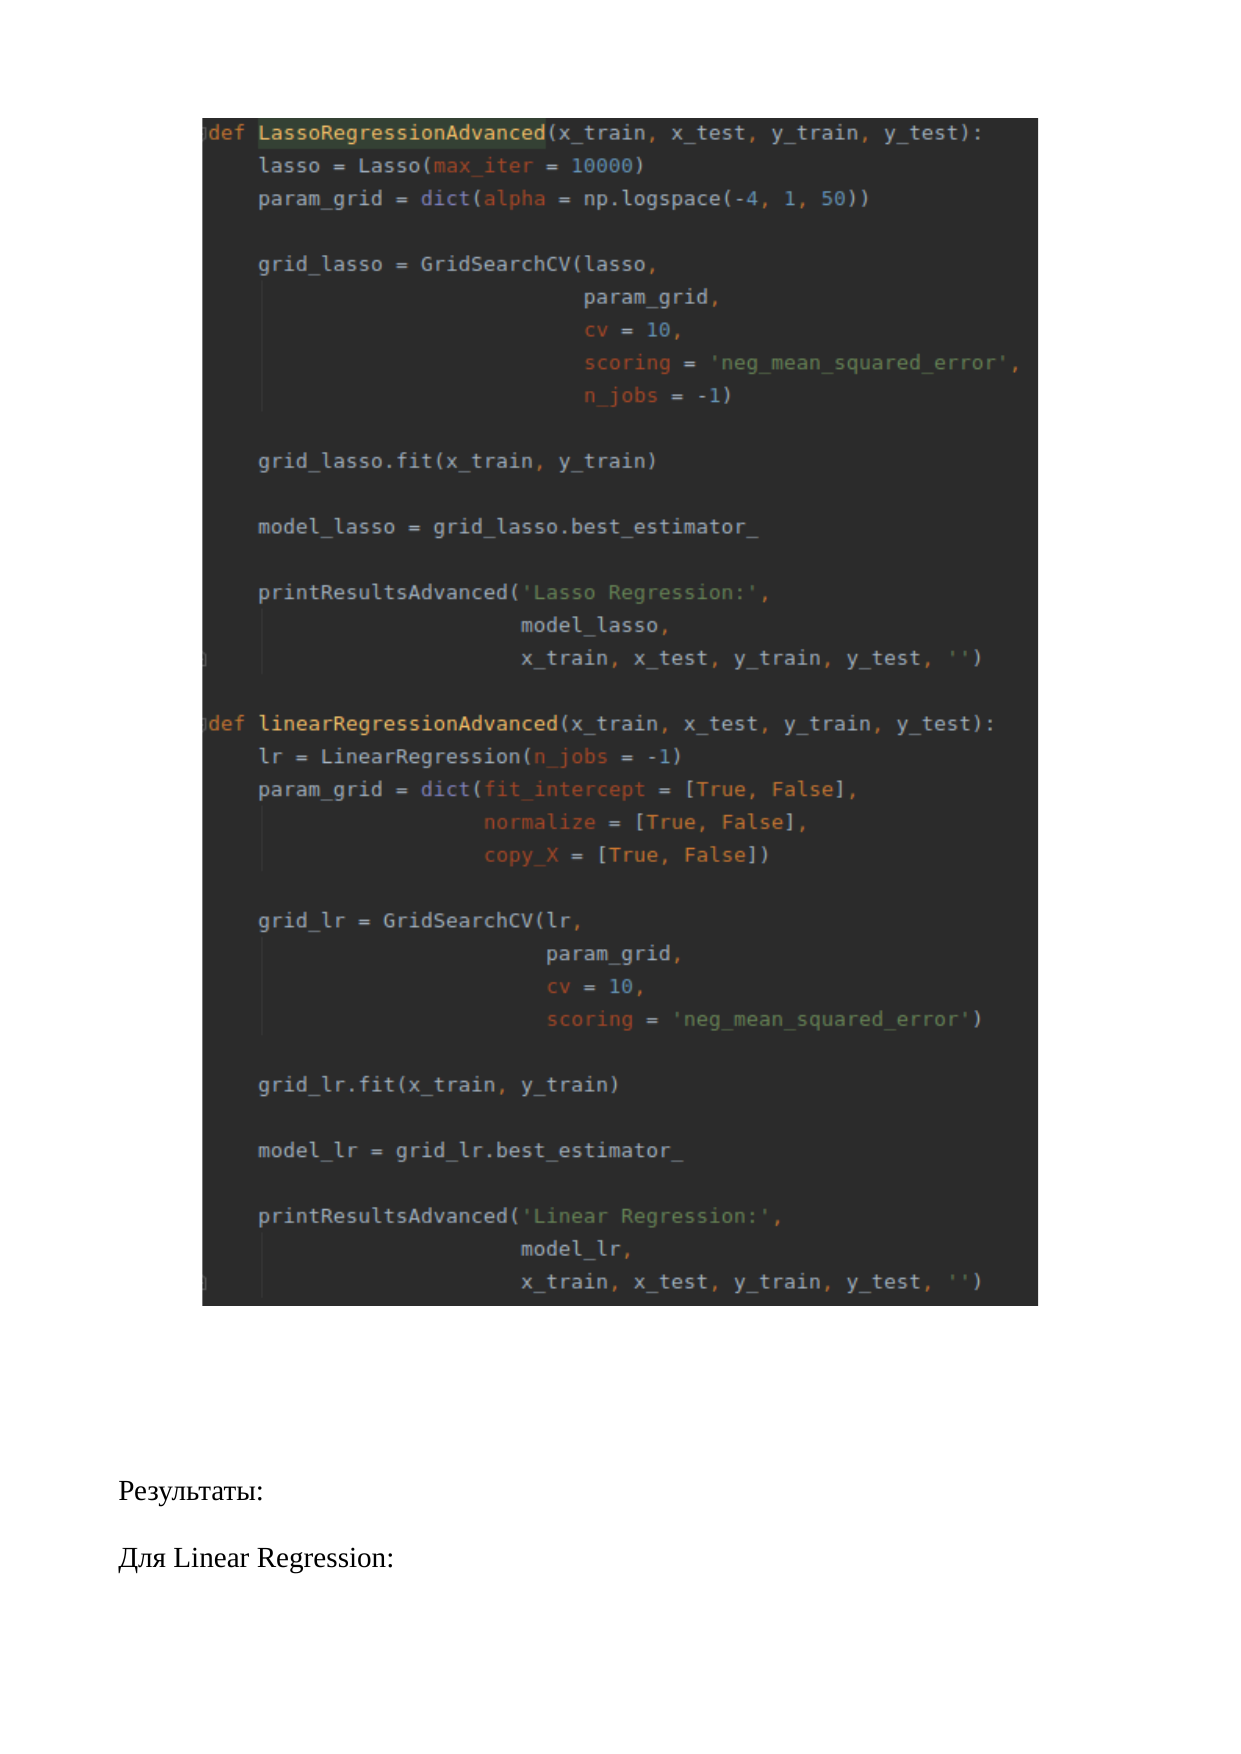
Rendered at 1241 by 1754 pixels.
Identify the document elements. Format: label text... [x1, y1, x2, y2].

picture [202, 118, 1039, 1306]
text Для Linear Regression: [118, 1540, 1122, 1574]
text Результаты: [118, 1473, 1122, 1507]
